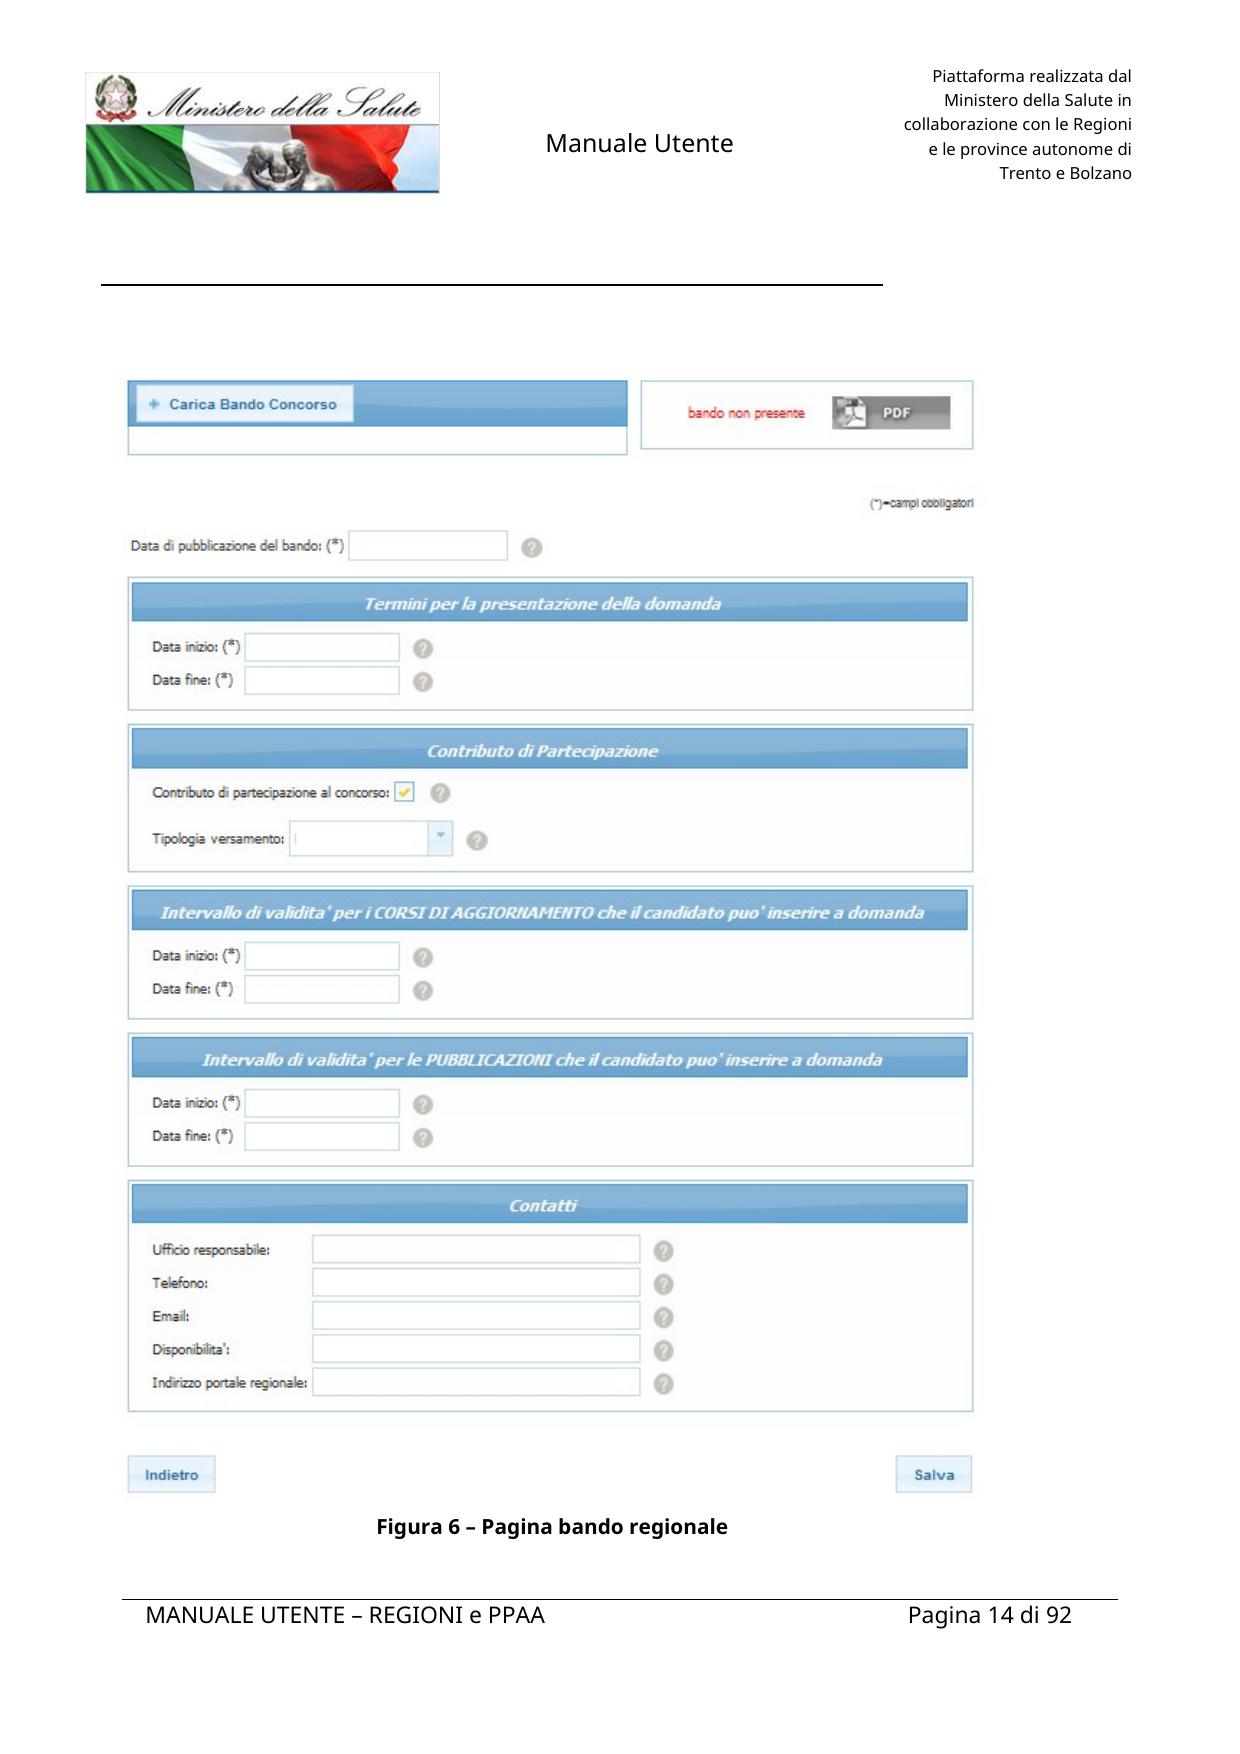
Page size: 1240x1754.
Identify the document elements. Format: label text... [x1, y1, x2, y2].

text Figura 6 – Pagina bando regionale [112, 1512, 997, 1540]
